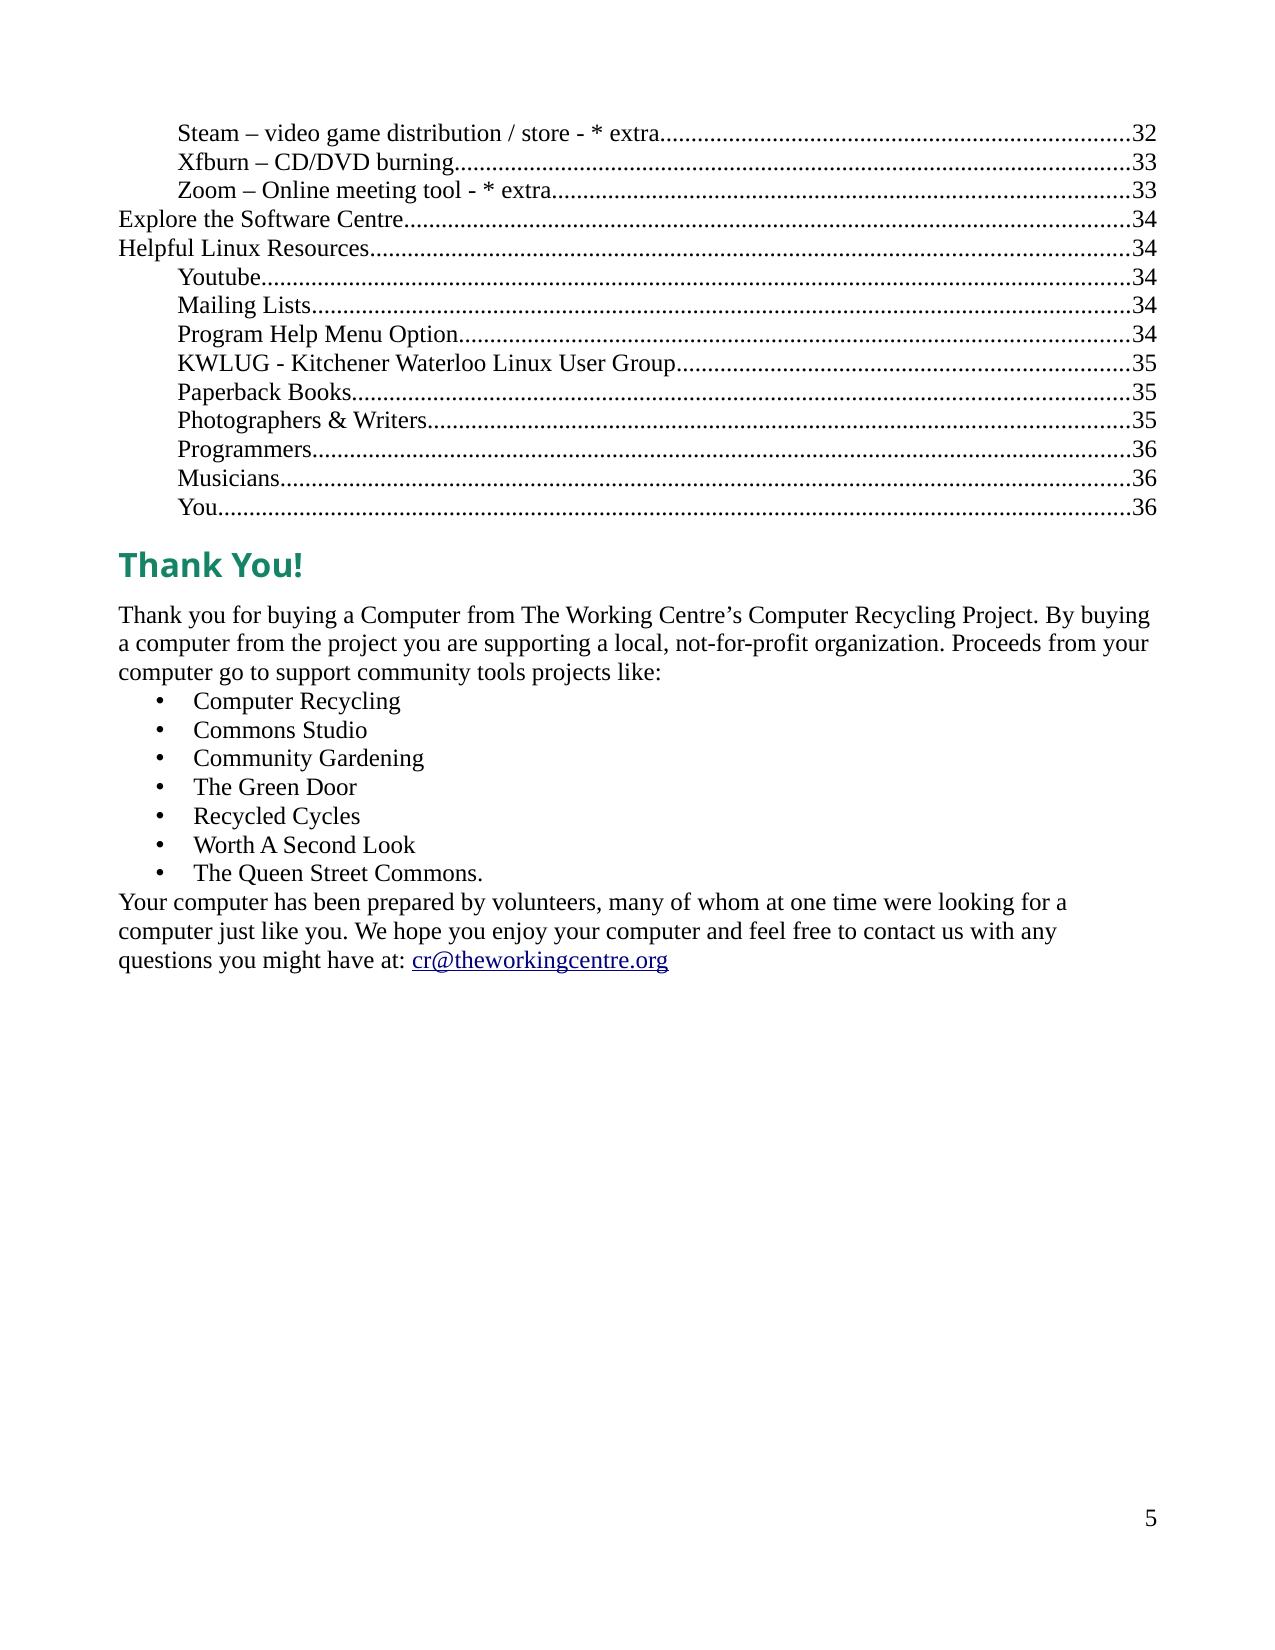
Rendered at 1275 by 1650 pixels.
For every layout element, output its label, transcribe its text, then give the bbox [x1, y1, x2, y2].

text Explore the Software Centre 34 [118, 204, 1157, 233]
subtitle Thank You! [118, 541, 1157, 587]
text Zoom – Online meeting tool - * extra 33 [177, 176, 1157, 204]
text Helpful Linux Resources 34 [118, 233, 1157, 262]
text Thank you for buying a Computer from The Working Centre’s Computer Recycling Project. By buying a computer from the project you are supporting a local, not-for-profit organization. Proceeds from your computer go to support community tools projects like: [118, 600, 1157, 686]
text Youtube 34 [177, 262, 1157, 291]
text Programmers 36 [177, 434, 1157, 463]
list Community Gardening [156, 743, 1157, 772]
text Paperback Books 35 [177, 377, 1157, 406]
text Program Help Menu Option 34 [177, 319, 1157, 348]
text KWLUG - Kitchener Waterloo Linux User Group 35 [177, 348, 1157, 377]
text You 36 [177, 492, 1157, 521]
text Steam – video game distribution / store - * extra 32 [177, 118, 1157, 147]
list Worth A Second Look [156, 830, 1157, 858]
text Your computer has been prepared by volunteers, many of whom at one time were looking for a computer just like you. We hope you enjoy your computer and feel free to contact us with any questions you might have at: cr@theworkingcentre.org [118, 887, 1157, 973]
text Mailing Lists 34 [177, 291, 1157, 319]
list Commons Studio [156, 715, 1157, 743]
list Computer Recycling [156, 686, 1157, 715]
text Musicians 36 [177, 463, 1157, 492]
text Xfburn – CD/DVD burning 33 [177, 147, 1157, 176]
text Photographers & Writers 35 [177, 406, 1157, 434]
list The Green Door [156, 772, 1157, 801]
list The Queen Street Commons. [156, 858, 1157, 887]
list Recycled Cycles [156, 801, 1157, 830]
